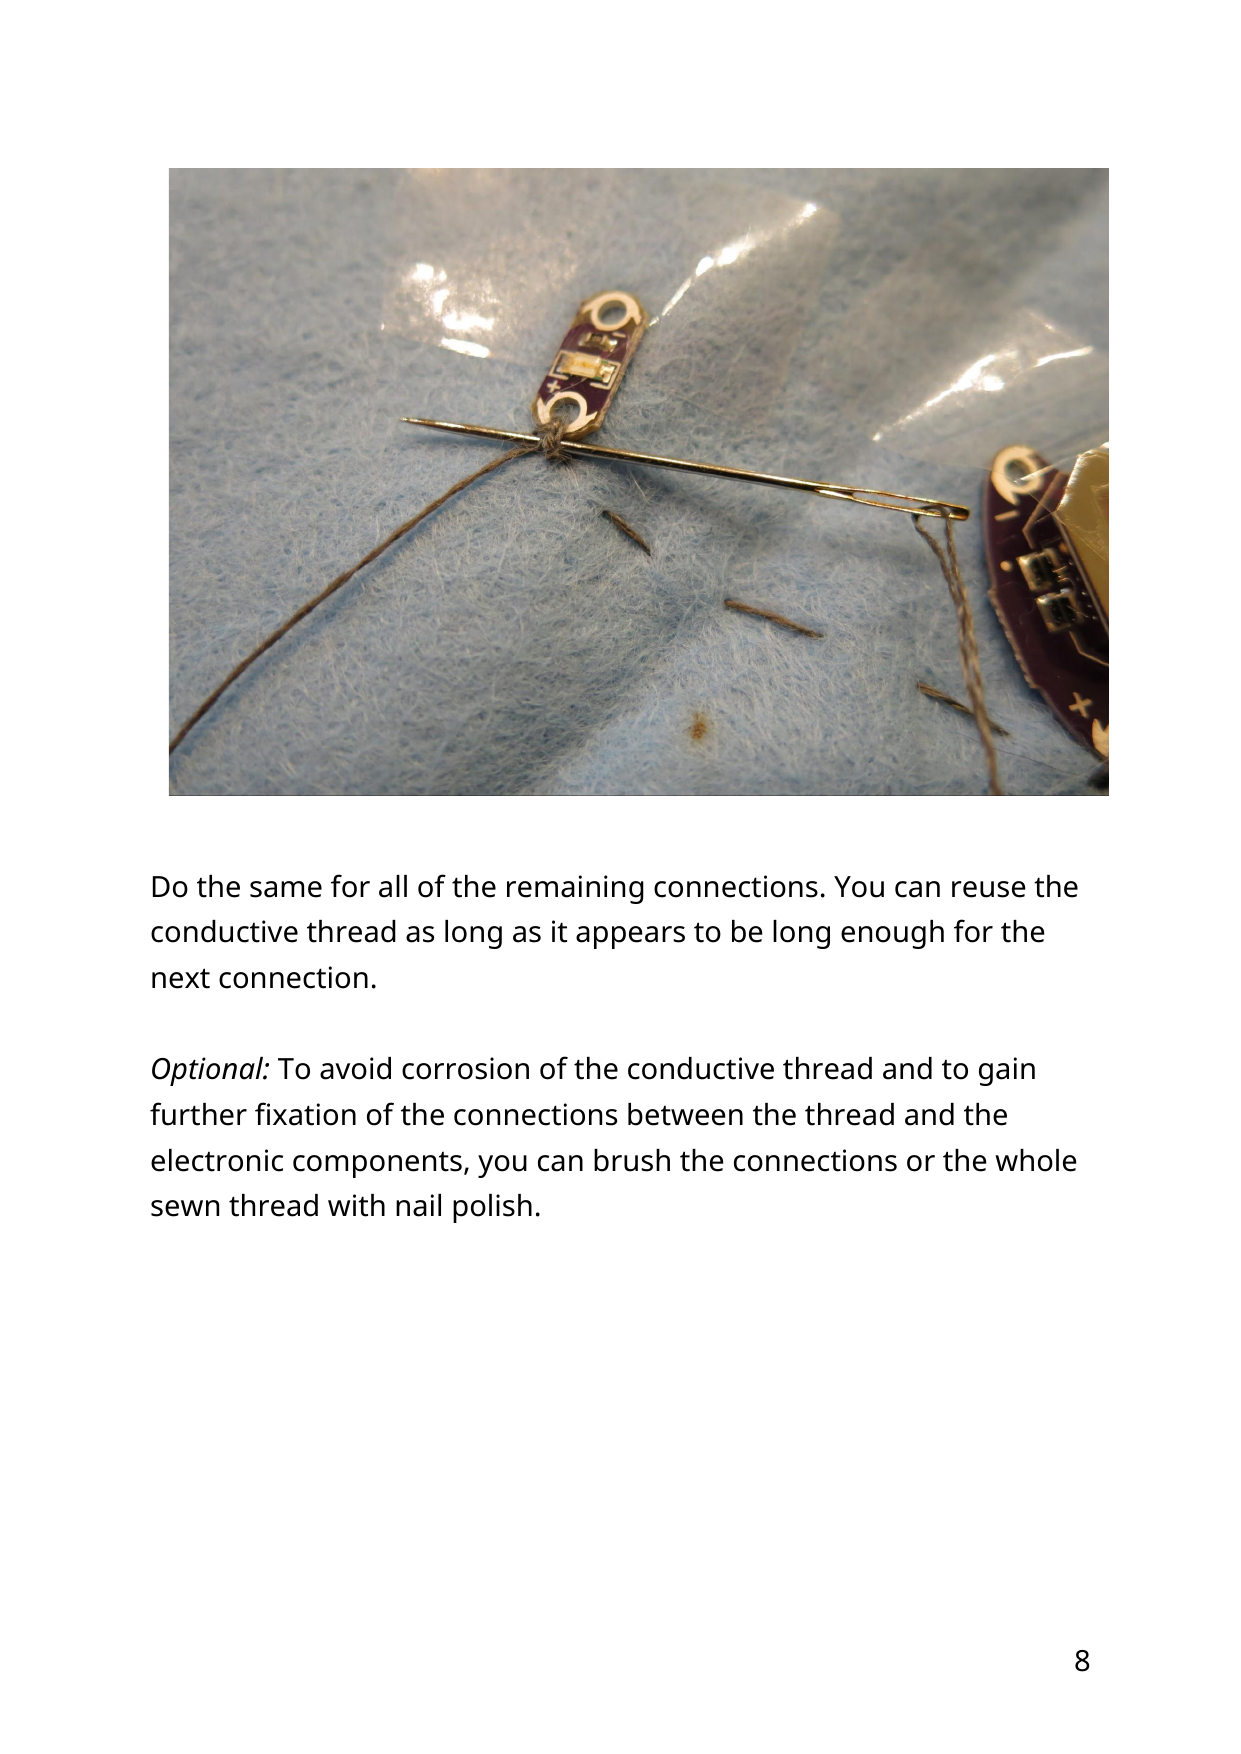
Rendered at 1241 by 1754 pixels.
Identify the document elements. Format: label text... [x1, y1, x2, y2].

picture [168, 168, 1109, 796]
text Do the same for all of the remaining connections. You can reuse the conductive thread as long as it appears to be long enough for the next connection. [150, 866, 1091, 997]
text Optional: To avoid corrosion of the conductive thread and to gain further fixation of the connections between the thread and the electronic components, you can brush the connections or the whole sewn thread with nail polish. [150, 1049, 1091, 1225]
